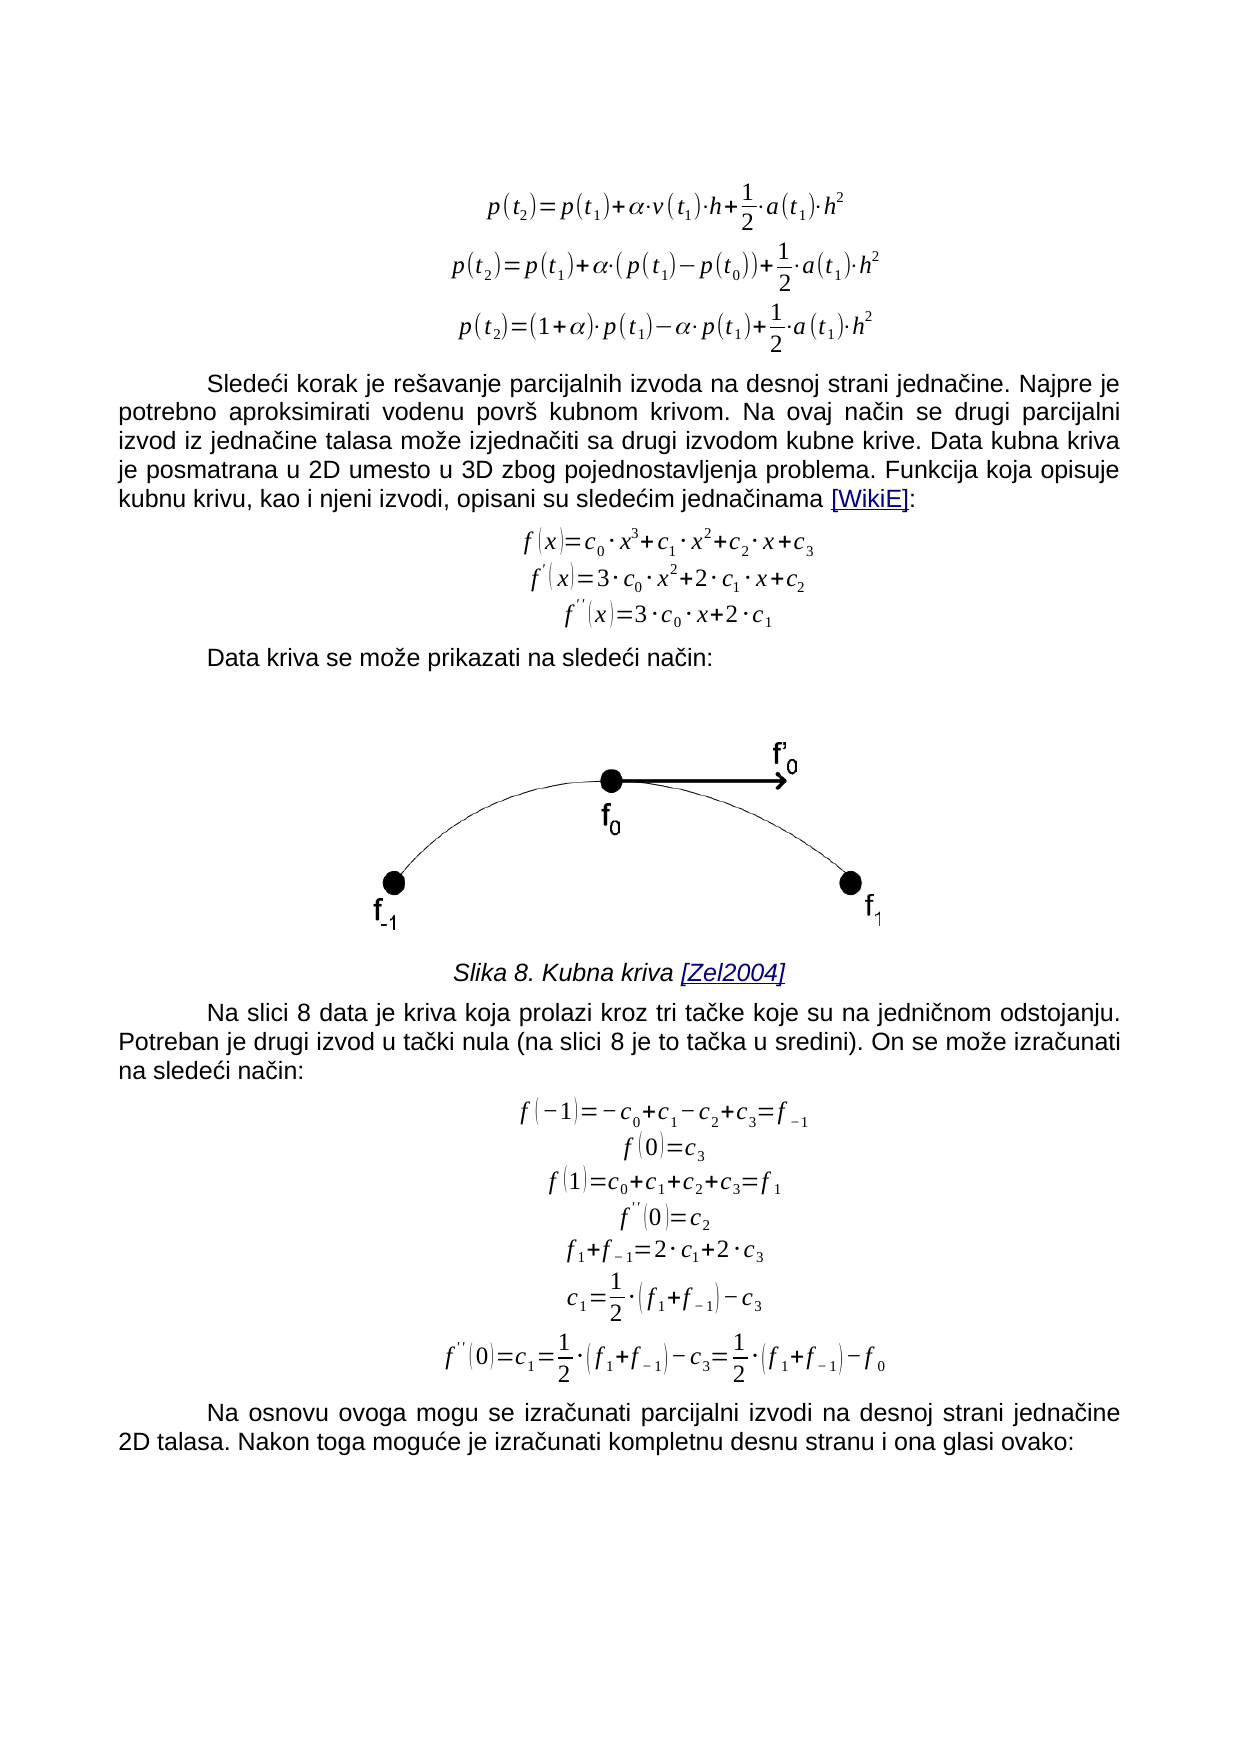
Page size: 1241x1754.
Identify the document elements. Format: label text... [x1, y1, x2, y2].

picture [343, 702, 898, 958]
text Sledeći korak je rešavanje parcijalnih izvoda na desnoj strani jednačine. Najpre je potrebno aproksimirati vodenu površ kubnom krivom. Na ovaj način se drugi parcijalni izvod iz jednačine talasa može izjednačiti sa drugi izvodom kubne krive. Data kubna kriva je posmatrana u 2D umesto u 3D zbog pojednostavljenja problema. Funkcija koja opisuje kubnu krivu, kao i njeni izvodi, opisani su sledećim jednačinama [WikiE]: [118, 368, 1122, 512]
text Slika 8. Kubna kriva [Zel2004] [343, 958, 897, 987]
text Data kriva se može prikazati na sledeći način: [118, 643, 1122, 672]
text Na osnovu ovoga mogu se izračunati parcijalni izvodi na desnoj strani jednačine 2D talasa. Nakon toga moguće je izračunati kompletnu desnu stranu i ona glasi ovako: [118, 1398, 1122, 1456]
text Na slici 8 data je kriva koja prolazi kroz tri tačke koje su na jedničnom odstojanju. Potreban je drugi izvod u tački nula (na slici 8 je to tačka u sredini). On se može izračunati na sledeći način: [118, 684, 1122, 1085]
